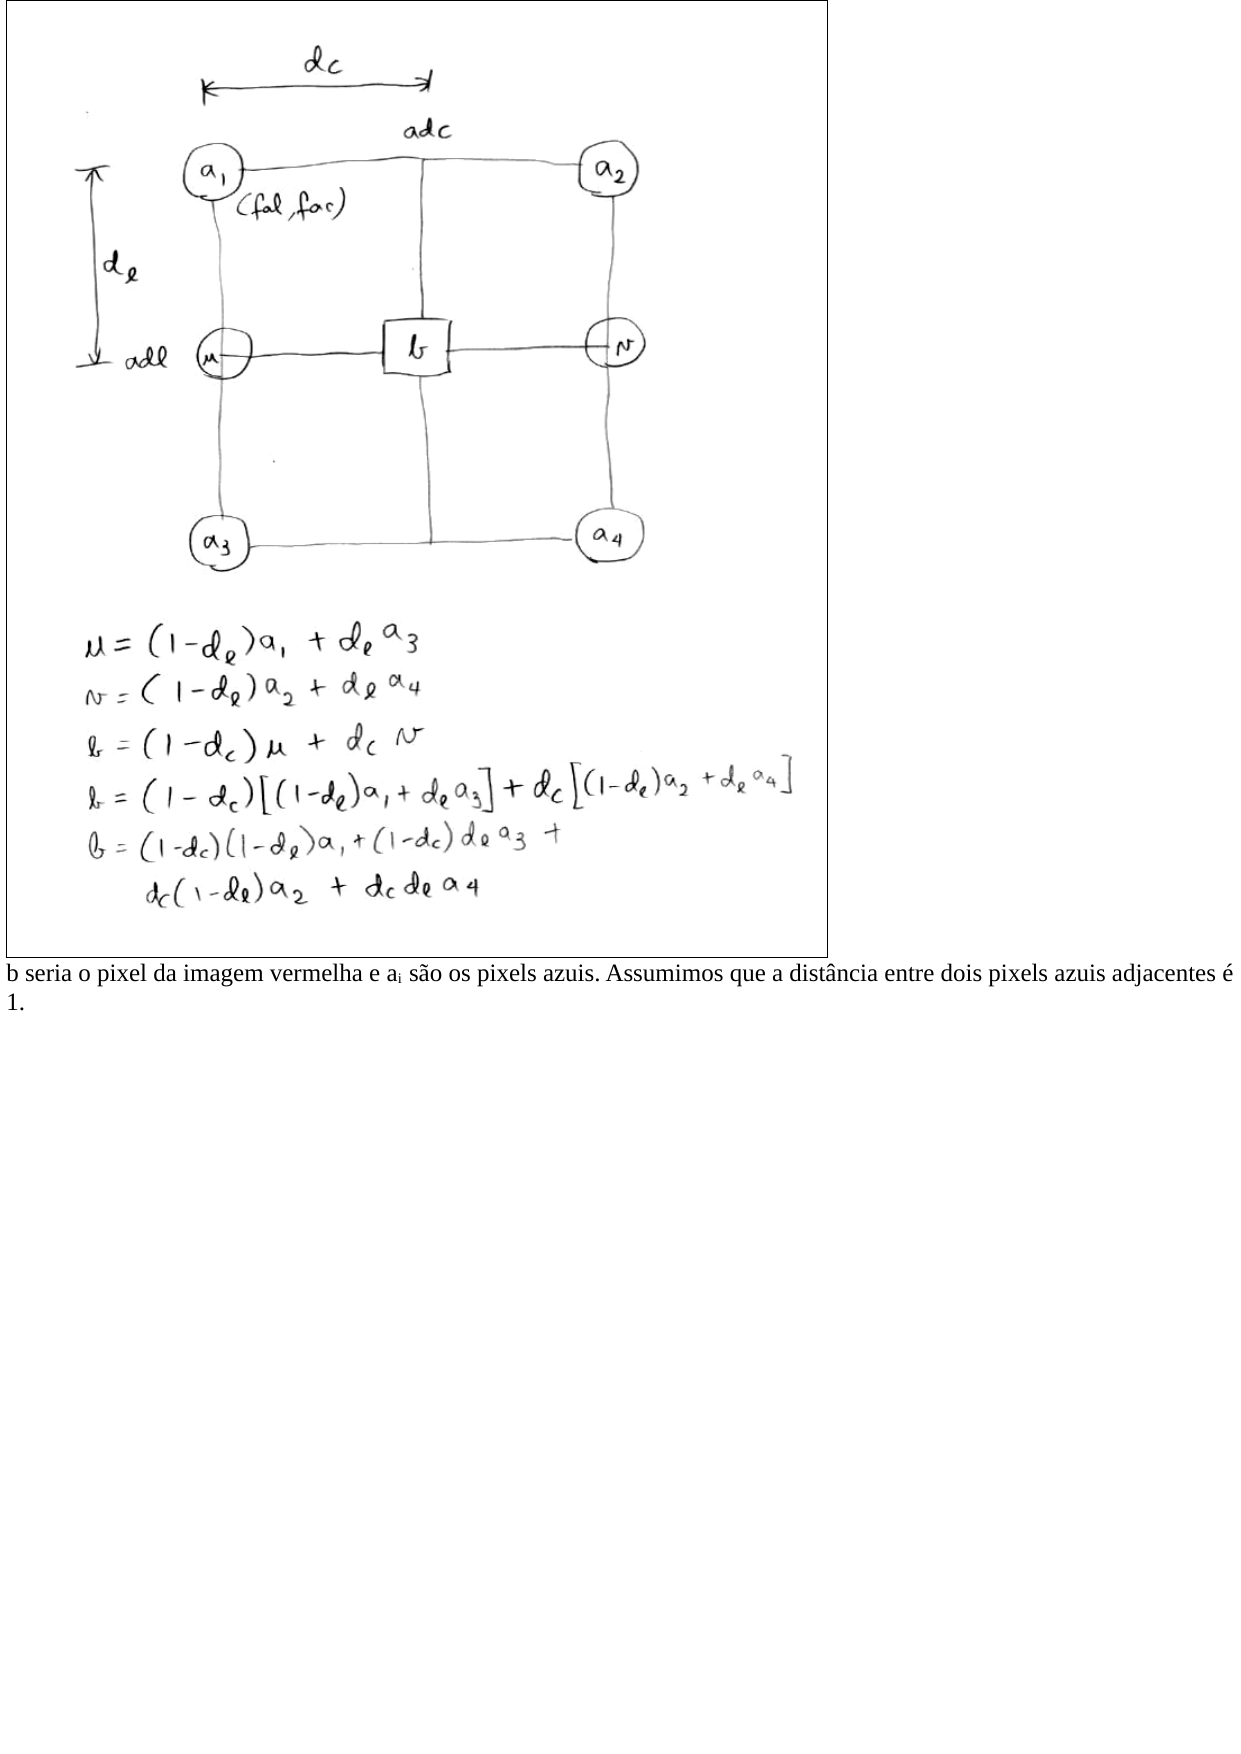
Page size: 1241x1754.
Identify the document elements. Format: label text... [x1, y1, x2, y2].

text b seria o pixel da imagem vermelha e ai são os pixels azuis. Assumimos que a distância entre dois pixels azuis adjacentes é 1. [6, 958, 1234, 1016]
picture [7, 1, 827, 957]
